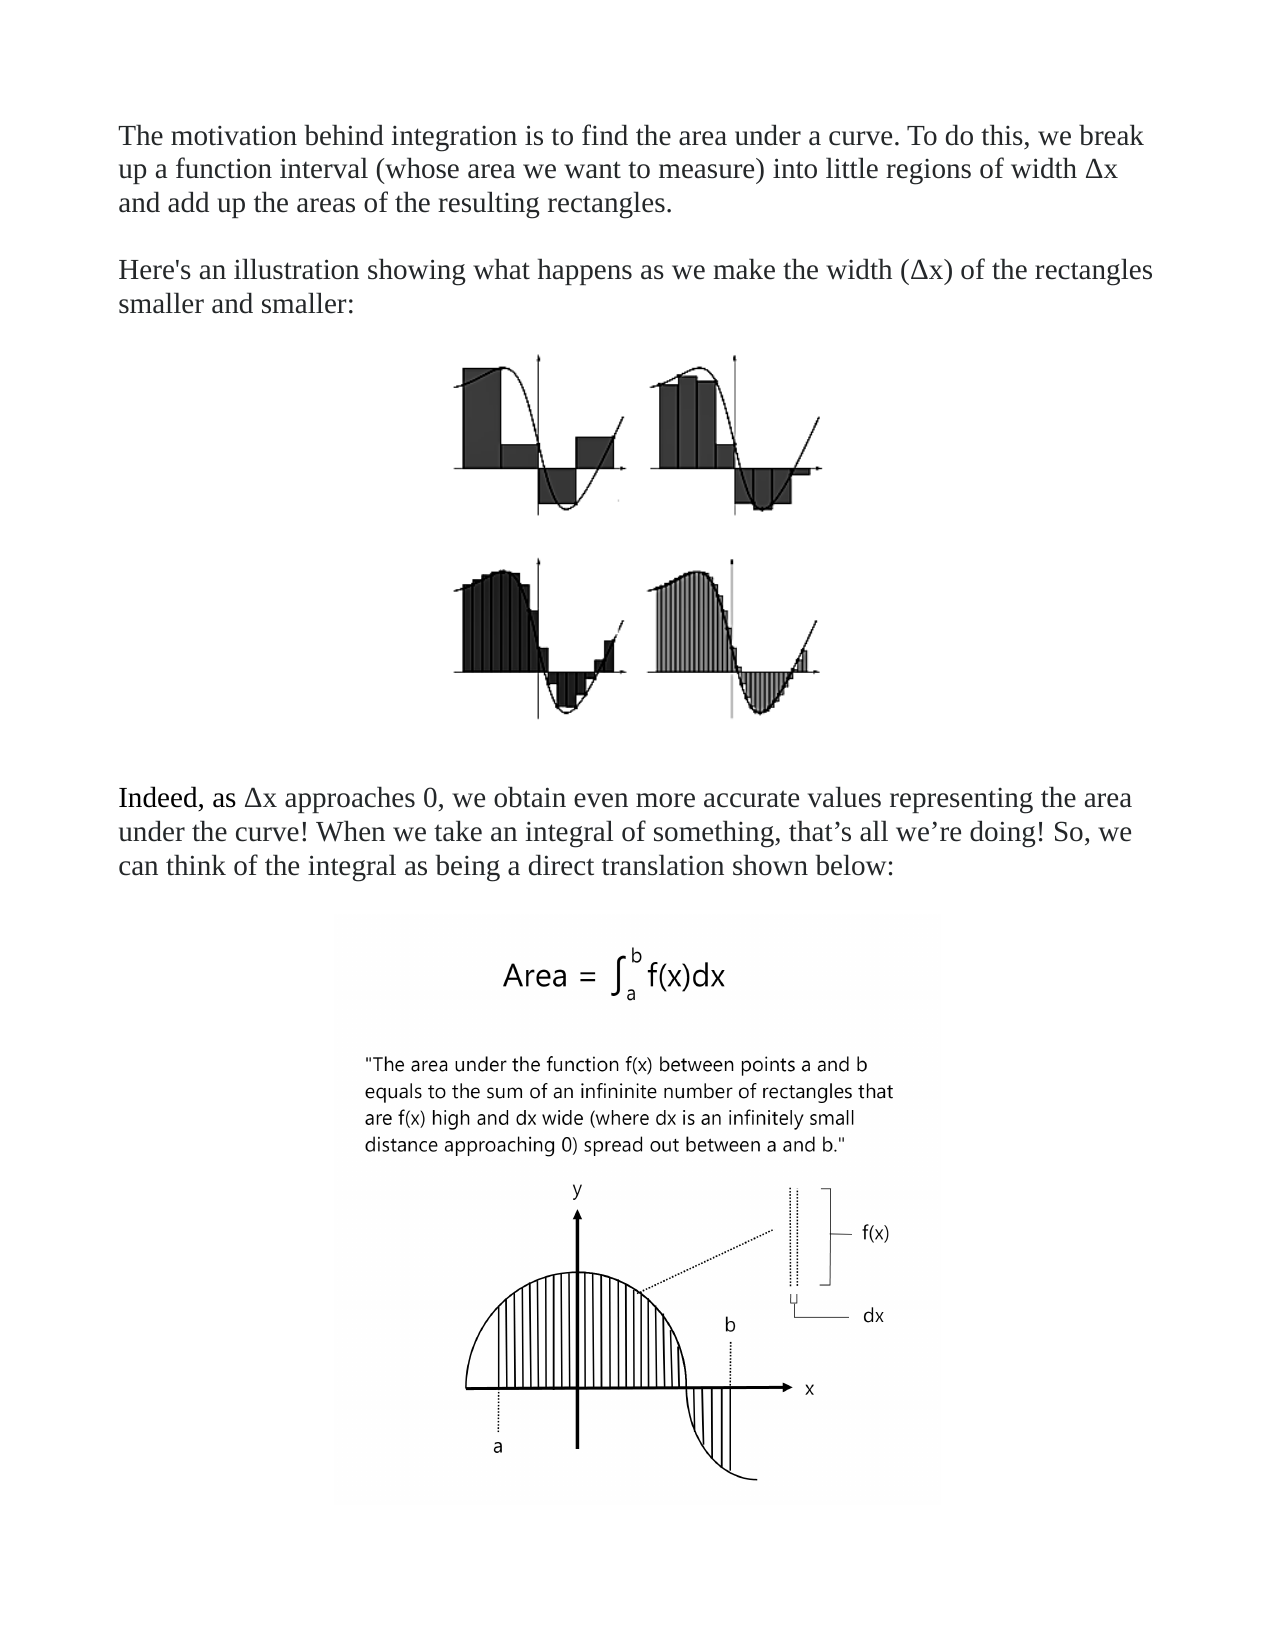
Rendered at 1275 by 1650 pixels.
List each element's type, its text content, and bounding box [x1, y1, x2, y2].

text Here's an illustration showing what happens as we make the width (Δx) of the rectangles smaller and smaller: [118, 252, 1157, 319]
text Indeed, as Δx approaches 0, we obtain even more accurate values representing the area under the curve! When we take an integral of something, that’s all we’re doing! So, we can think of the integral as being a direct translation shown below: [118, 781, 1157, 881]
text The motivation behind integration is to find the area under a curve. To do this, we break up a function interval (whose area we want to measure) into little regions of width Δx and add up the areas of the resulting rectangles. [118, 118, 1157, 219]
picture [450, 348, 825, 723]
picture [333, 914, 942, 1505]
